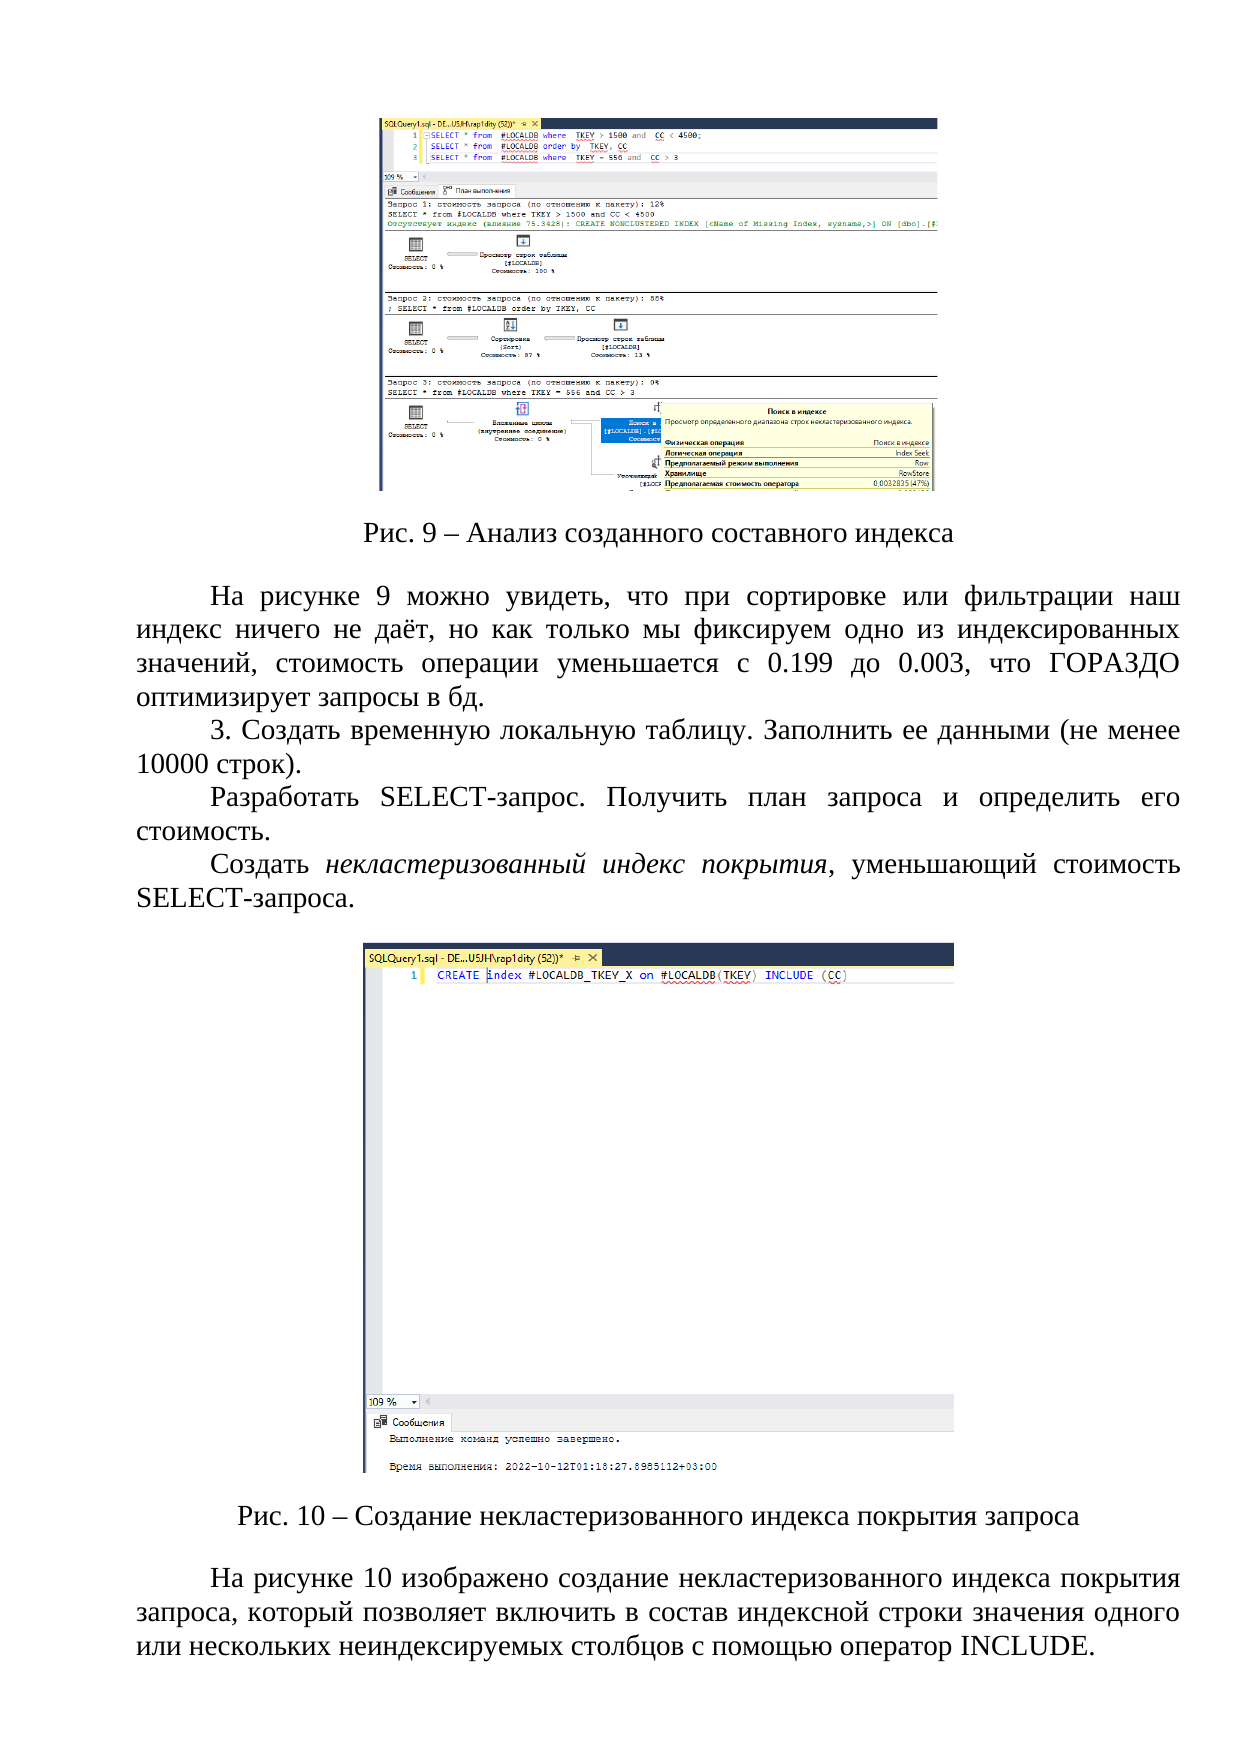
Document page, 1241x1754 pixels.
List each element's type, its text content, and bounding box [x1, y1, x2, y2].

text Рис. 9 – Анализ созданного составного индекса [136, 515, 1181, 549]
text Разработать SELECT-запрос. Получить план запроса и определить его стоимость. [136, 779, 1181, 846]
picture [363, 942, 954, 1473]
text Создать некластеризованный индекс покрытия, уменьшающий стоимость SELECT-запроса. [136, 846, 1181, 913]
text Рис. 10 – Создание некластеризованного индекса покрытия запроса [136, 1498, 1181, 1531]
text На рисунке 9 можно увидеть, что при сортировке или фильтрации наш индекс ничего не даёт, но как только мы фиксируем одно из индексированных значений, стоимость операции уменьшается с 0.199 до 0.003, что ГОРАЗДО оптимизирует запросы в бд. [136, 578, 1181, 712]
picture [379, 118, 938, 491]
text На рисунке 10 изображено создание некластеризованного индекса покрытия запроса, который позволяет включить в состав индексной строки значения одного или нескольких неиндексируемых столбцов с помощью оператор INCLUDE. [136, 1561, 1181, 1661]
text 3. Создать временную локальную таблицу. Заполнить ее данными (не менее 10000 строк). [136, 712, 1181, 779]
